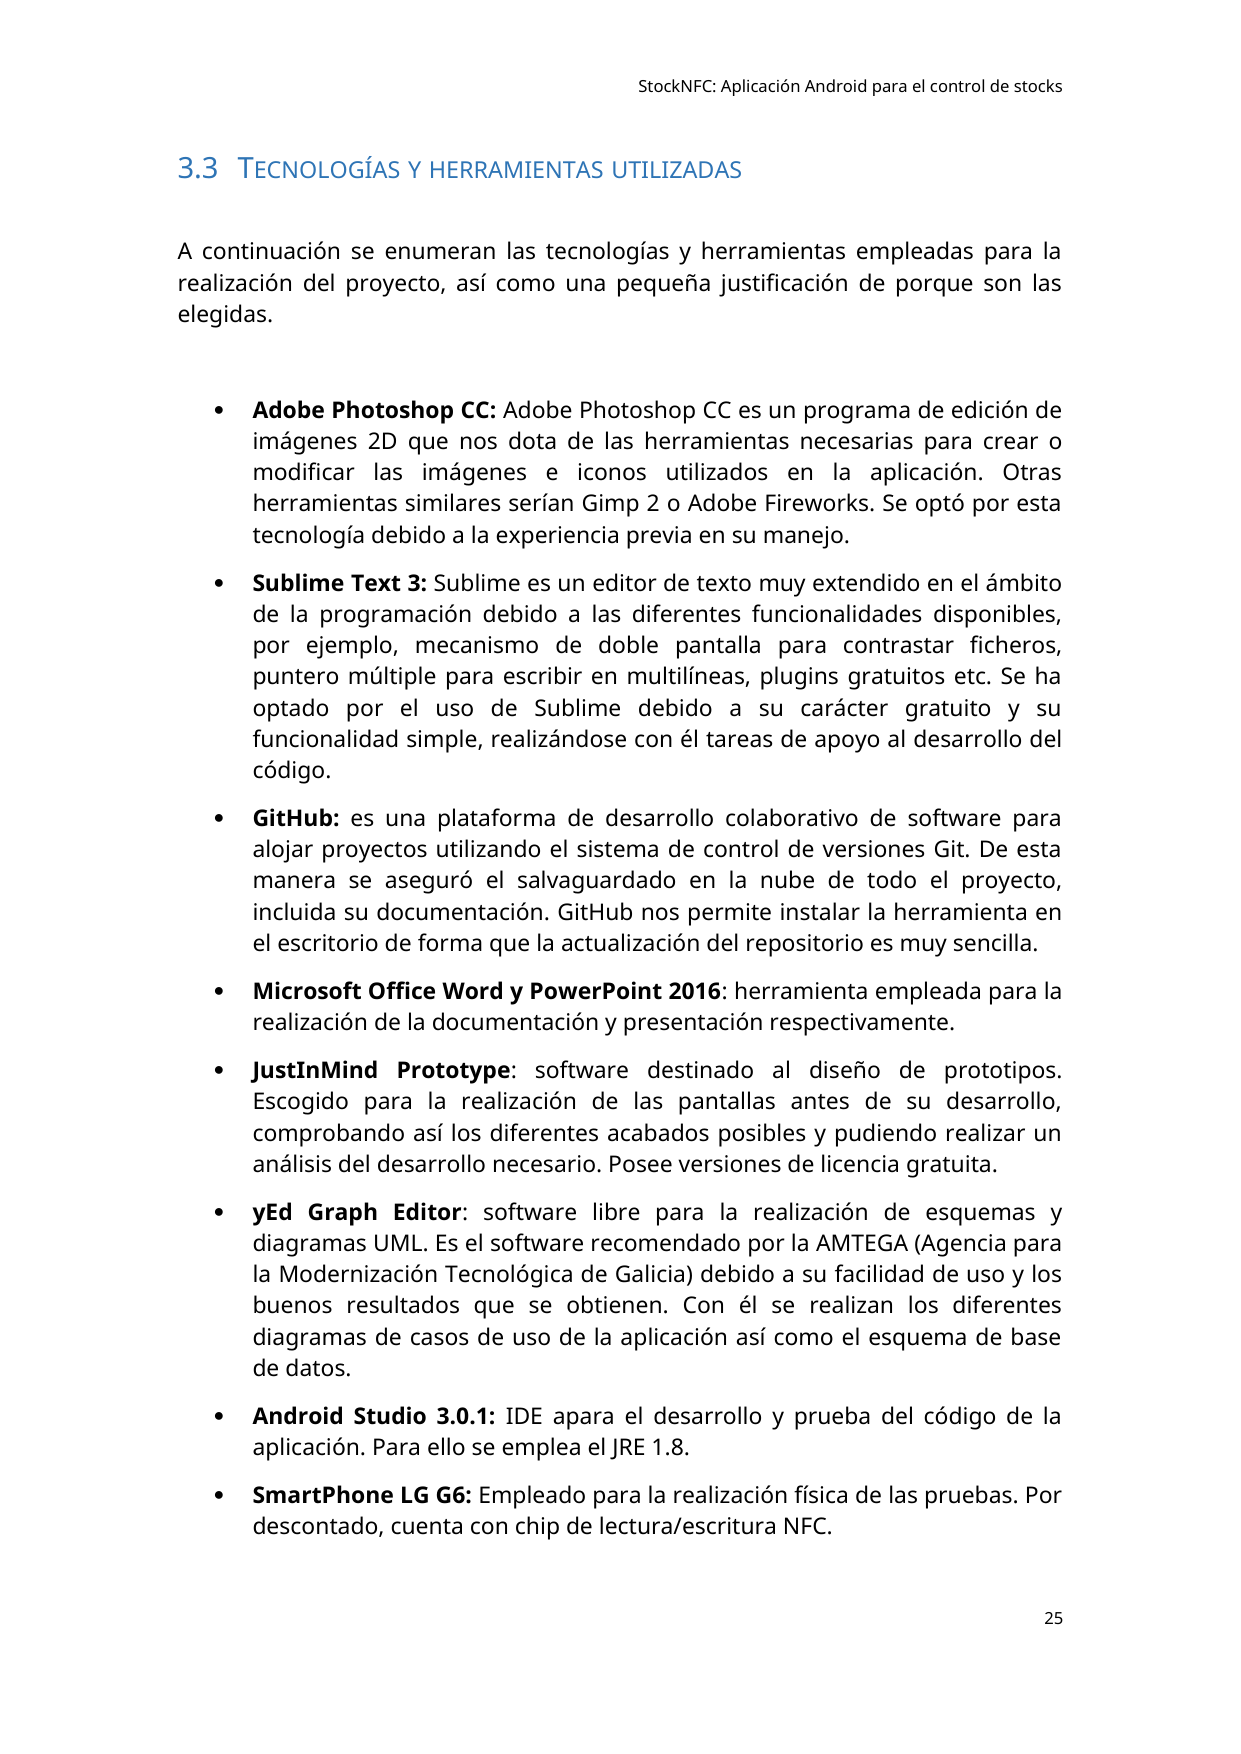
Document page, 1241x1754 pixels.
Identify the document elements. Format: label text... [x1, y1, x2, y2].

list yEd Graph Editor: software libre para la realización de esquemas y diagramas UML. Es el software recomendado por la AMTEGA (Agencia para la Modernización Tecnológica de Galicia) debido a su facilidad de uso y los buenos resultados que se obtienen. Con él se realizan los diferentes diagramas de casos de uso de la aplicación así como el esquema de base de datos. [215, 1196, 1063, 1383]
list Adobe Photoshop CC: Adobe Photoshop CC es un programa de edición de imágenes 2D que nos dota de las herramientas necesarias para crear o modificar las imágenes e iconos utilizados en la aplicación. Otras herramientas similares serían Gimp 2 o Adobe Fireworks. Se optó por esta tecnología debido a la experiencia previa en su manejo. [215, 394, 1063, 550]
subtitle Tecnologías y herramientas utilizadas [177, 148, 1063, 187]
text A continuación se enumeran las tecnologías y herramientas empleadas para la realización del proyecto, así como una pequeña justificación de porque son las elegidas. [177, 235, 1063, 329]
list Microsoft Office Word y PowerPoint 2016: herramienta empleada para la realización de la documentación y presentación respectivamente. [215, 975, 1063, 1037]
list Sublime Text 3: Sublime es un editor de texto muy extendido en el ámbito de la programación debido a las diferentes funcionalidades disponibles, por ejemplo, mecanismo de doble pantalla para contrastar ficheros, puntero múltiple para escribir en multilíneas, plugins gratuitos etc. Se ha optado por el uso de Sublime debido a su carácter gratuito y su funcionalidad simple, realizándose con él tareas de apoyo al desarrollo del código. [215, 567, 1063, 785]
list JustInMind Prototype: software destinado al diseño de prototipos. Escogido para la realización de las pantallas antes de su desarrollo, comprobando así los diferentes acabados posibles y pudiendo realizar un análisis del desarrollo necesario. Posee versiones de licencia gratuita. [215, 1054, 1063, 1179]
list SmartPhone LG G6: Empleado para la realización física de las pruebas. Por descontado, cuenta con chip de lectura/escritura NFC. [215, 1479, 1063, 1542]
list Android Studio 3.0.1: IDE apara el desarrollo y prueba del código de la aplicación. Para ello se emplea el JRE 1.8. [215, 1400, 1063, 1462]
list GitHub: es una plataforma de desarrollo colaborativo de software para alojar proyectos utilizando el sistema de control de versiones Git. De esta manera se aseguró el salvaguardado en la nube de todo el proyecto, incluida su documentación. GitHub nos permite instalar la herramienta en el escritorio de forma que la actualización del repositorio es muy sencilla. [215, 802, 1063, 958]
